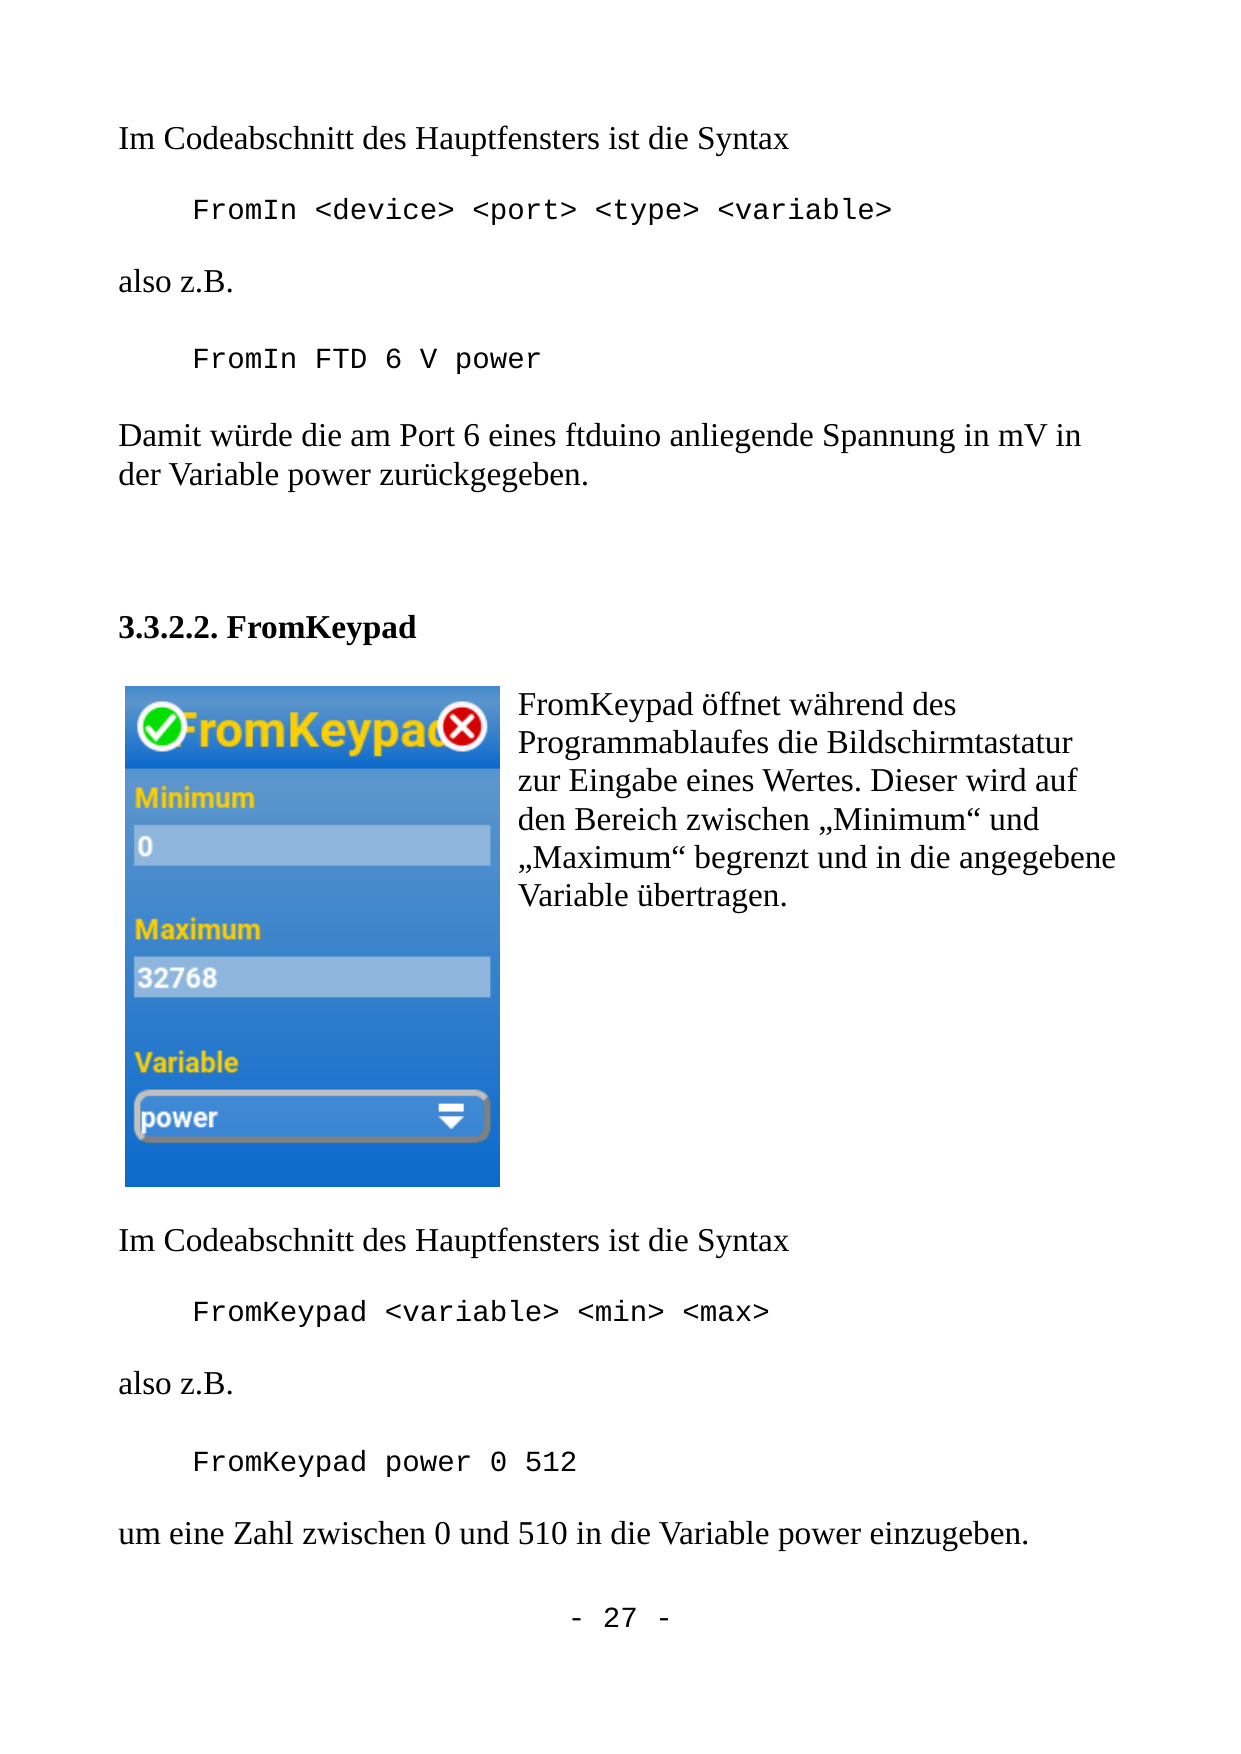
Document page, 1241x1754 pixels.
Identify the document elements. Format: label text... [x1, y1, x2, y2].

text FromIn FTD 6 V power [118, 337, 1122, 377]
text also z.B. [118, 1363, 1122, 1402]
text Damit würde die am Port 6 eines ftduino anliegende Spannung in mV in der Variable power zurückgegeben. [118, 416, 1122, 492]
text Im Codeabschnitt des Hauptfensters ist die Syntax [118, 118, 1122, 156]
text um eine Zahl zwischen 0 und 510 in die Variable power einzugeben. [118, 1513, 1122, 1551]
text also z.B. [118, 261, 1122, 299]
picture [125, 686, 500, 1187]
text 3.3.2.2. FromKeypad [118, 607, 1122, 646]
text FromKeypad power 0 512 [118, 1440, 1122, 1480]
text FromKeypad <variable> <min> <max> [118, 1297, 1122, 1330]
text Im Codeabschnitt des Hauptfensters ist die Syntax [118, 1221, 1122, 1259]
text FromIn <device> <port> <type> <variable> [118, 195, 1122, 228]
text FromKeypad öffnet während des Programmablaufes die Bildschirmtastatur zur Eingabe eines Wertes. Dieser wird auf den Bereich zwischen „Minimum“ und „Maximum“ begrenzt und in die angegebene Variable übertragen. [118, 684, 1122, 914]
